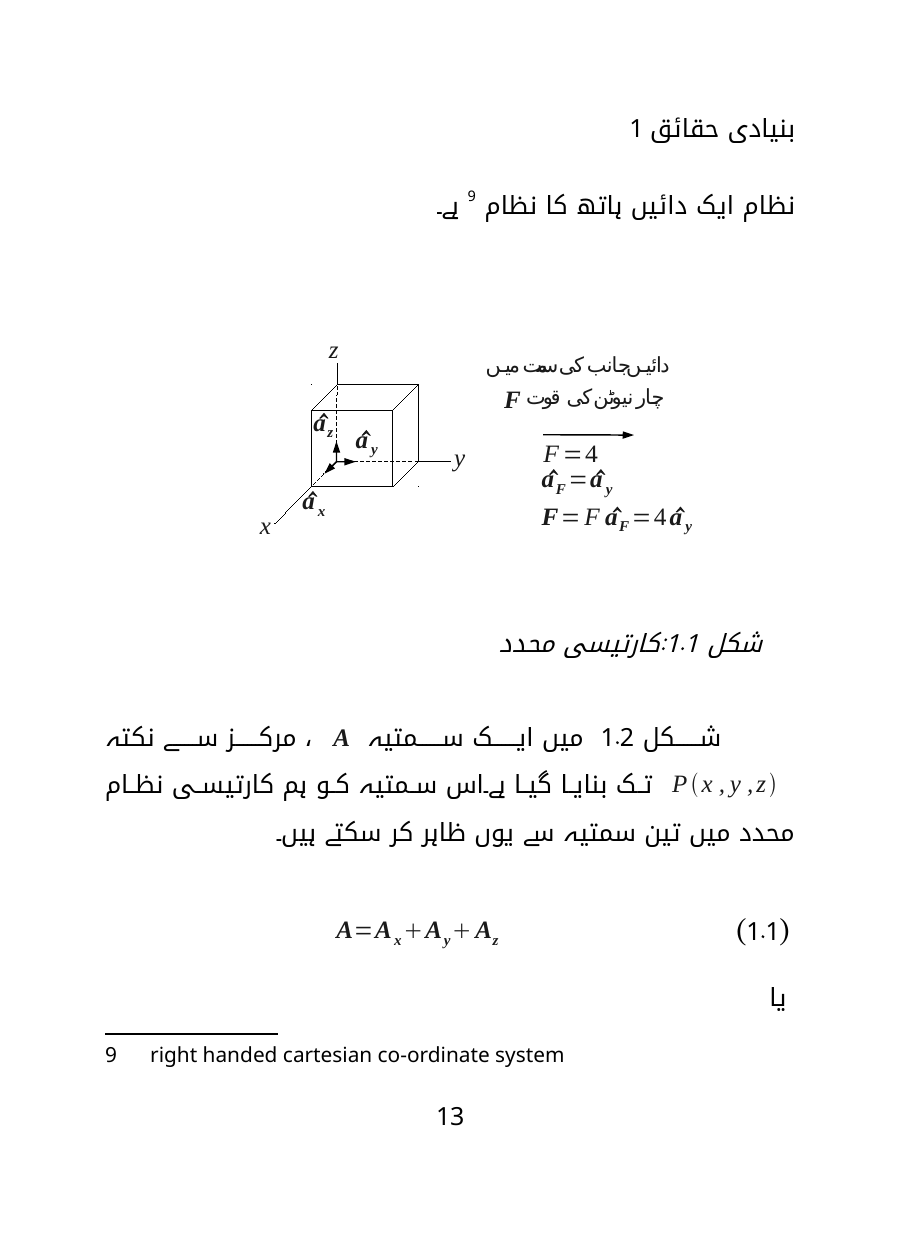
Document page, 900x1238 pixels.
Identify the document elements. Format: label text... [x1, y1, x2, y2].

text اگر دائیں ہاتھ کی چار انگلیوں کوکی جانب رکھ کر انہیںکی جانب موڑا جائے تو اس ہاتھ کا انگوٹھاکی سمت کو ظاہر کرے گا۔لہٰذا، خلاء کا یہ تین اکائی سمتوں والا نظام ایک دائیں ہاتھ کا نظام ہے۔ [105, 182, 795, 230]
table_header (1.1) [718, 903, 795, 974]
text یا [105, 974, 795, 1022]
table_header [105, 903, 718, 974]
text right handed cartesian co-ordinate system [105, 1040, 795, 1068]
text شکل 1.2 میں ایک سمتیہ، مرکز سے نکتہ تک بنایا گیا ہے۔اس سمتیہ کو ہم کارتیسی نظام محدد میں تین سمتیہ سے یوں ظاہر کر سکتے ہیں۔ [105, 714, 795, 856]
text شکل 1.1:کارتیسی محدد [137, 255, 762, 668]
